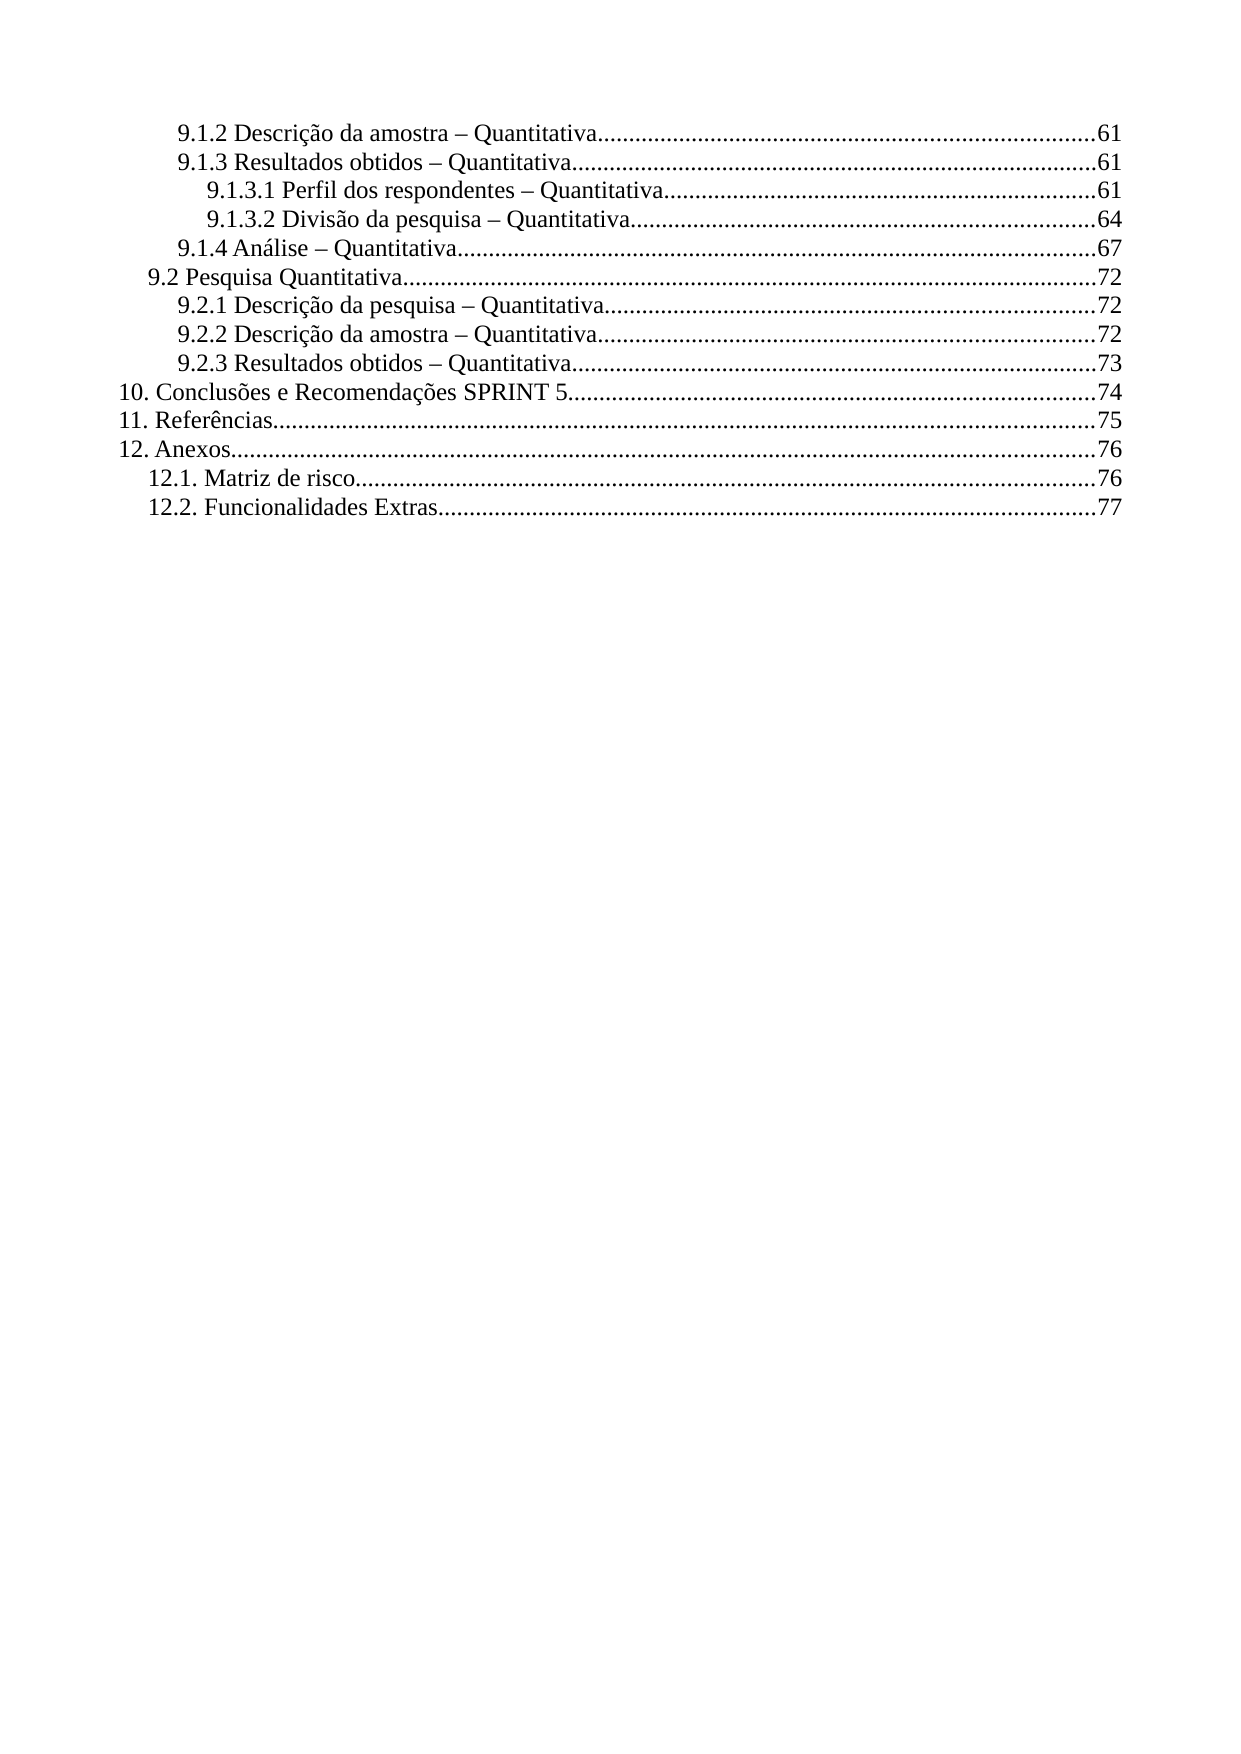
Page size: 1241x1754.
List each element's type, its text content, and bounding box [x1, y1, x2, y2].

text 9.2.3 Resultados obtidos – Quantitativa 73 [177, 348, 1122, 377]
text 12.1. Matriz de risco 76 [148, 463, 1122, 492]
text 9.1.4 Análise – Quantitativa 67 [177, 233, 1122, 262]
text 9.2 Pesquisa Quantitativa 72 [148, 262, 1122, 291]
text 9.1.3.2 Divisão da pesquisa – Quantitativa 64 [207, 204, 1122, 233]
text 9.2.1 Descrição da pesquisa – Quantitativa 72 [177, 291, 1122, 319]
text 12.2. Funcionalidades Extras 77 [148, 492, 1122, 521]
text 10. Conclusões e Recomendações SPRINT 5 74 [118, 377, 1122, 406]
text 9.1.2 Descrição da amostra – Quantitativa 61 [177, 118, 1122, 147]
text 9.1.3.1 Perfil dos respondentes – Quantitativa 61 [207, 176, 1122, 204]
text 9.2.2 Descrição da amostra – Quantitativa 72 [177, 319, 1122, 348]
text 11. Referências 75 [118, 406, 1122, 434]
text 9.1.3 Resultados obtidos – Quantitativa 61 [177, 147, 1122, 176]
text 12. Anexos 76 [118, 434, 1122, 463]
